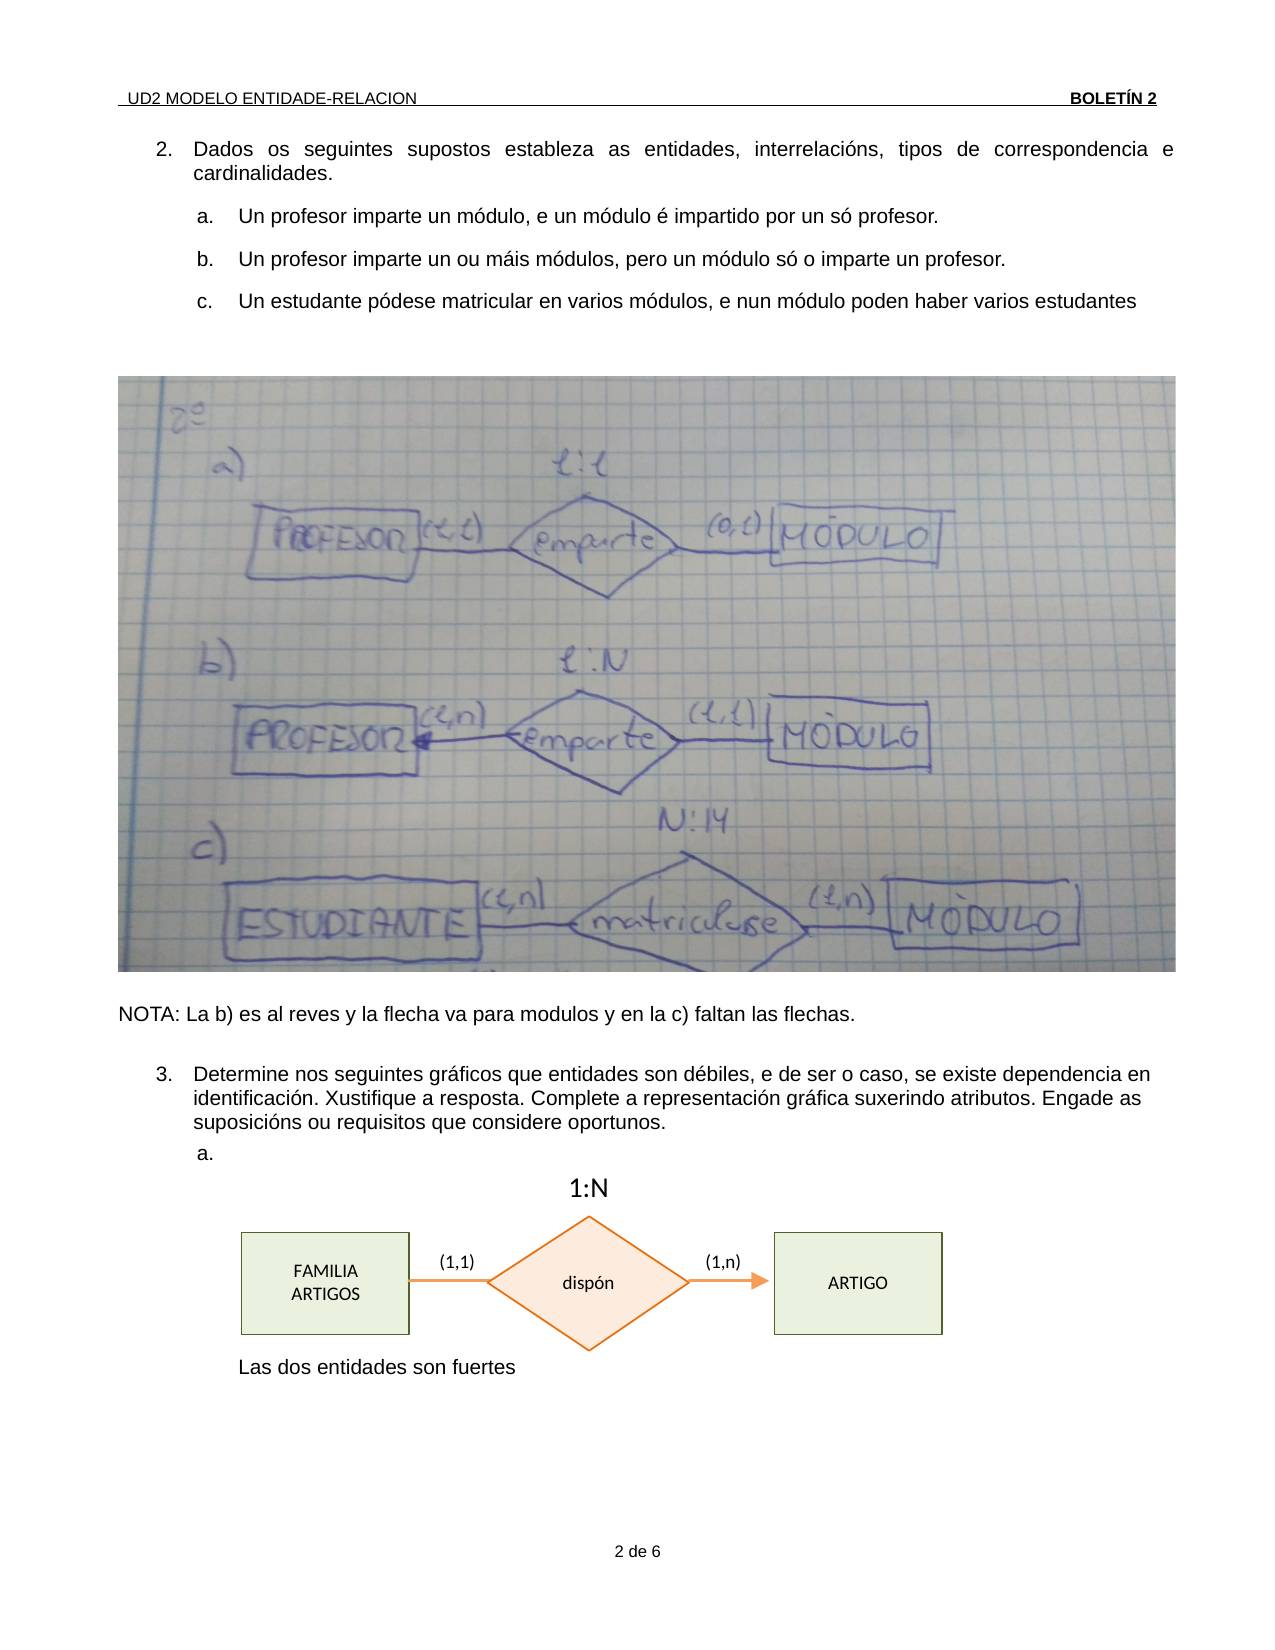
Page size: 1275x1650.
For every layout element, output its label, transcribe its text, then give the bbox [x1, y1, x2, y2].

text NOTA: La b) es al reves y la flecha va para modulos y en la c) faltan las flechas. [118, 1002, 1176, 1026]
list Un profesor imparte un ou máis módulos, pero un módulo só o imparte un profesor. [197, 247, 1176, 271]
list Un profesor imparte un módulo, e un módulo é impartido por un só profesor. [197, 204, 1176, 228]
picture [118, 376, 1176, 972]
list Las dos entidades son fuertes [197, 1355, 1176, 1379]
list Un estudante pódese matricular en varios módulos, e nun módulo poden haber varios estudantes [197, 289, 1176, 313]
list Determine nos seguintes gráficos que entidades son débiles, e de ser o caso, se existe dependencia en identificación. Xustifique a resposta. Complete a representación gráfica suxerindo atributos. Engade as suposicións ou requisitos que considere oportunos. [156, 1062, 1176, 1134]
list Dados os seguintes supostos estableza as entidades, interrelacións, tipos de correspondencia e cardinalidades. [156, 137, 1176, 185]
